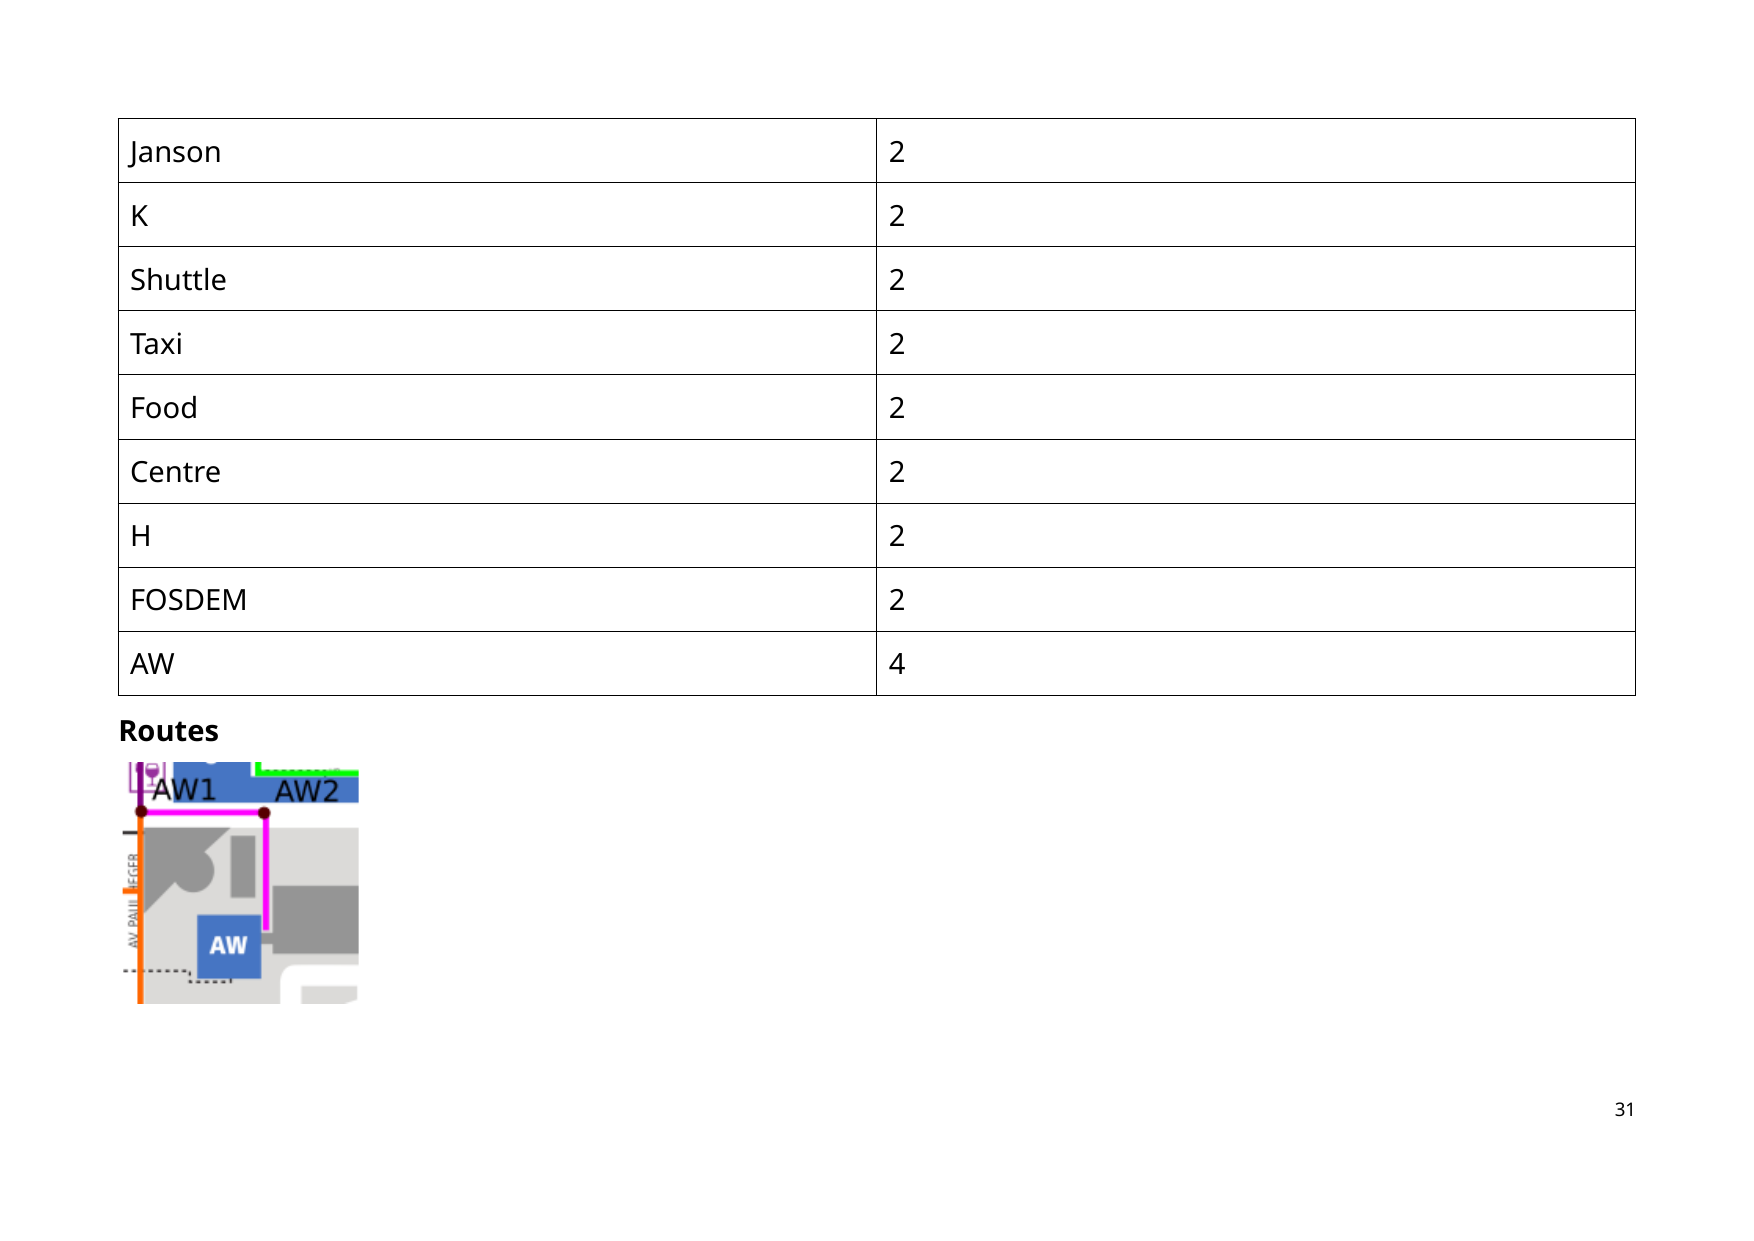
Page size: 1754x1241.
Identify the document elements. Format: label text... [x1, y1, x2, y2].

table_cell Taxi [119, 311, 876, 374]
table_cell 2 [877, 375, 1635, 438]
table_cell AW [119, 632, 876, 695]
table_cell 2 [877, 311, 1635, 374]
table_cell Shuttle [119, 247, 876, 310]
table_cell FOSDEM [119, 568, 876, 631]
picture [122, 762, 359, 1004]
subtitle Routes [118, 710, 1636, 750]
table_cell K [119, 183, 876, 246]
table_cell 2 [877, 119, 1635, 182]
table_cell 2 [877, 504, 1635, 567]
table_cell 2 [877, 183, 1635, 246]
table_cell Centre [119, 440, 876, 502]
table_cell Janson [119, 119, 876, 182]
table_cell 2 [877, 247, 1635, 310]
table_cell H [119, 504, 876, 567]
table_cell 2 [877, 568, 1635, 631]
table_cell 4 [877, 632, 1635, 695]
table_cell 2 [877, 440, 1635, 502]
table_cell Food [119, 375, 876, 438]
